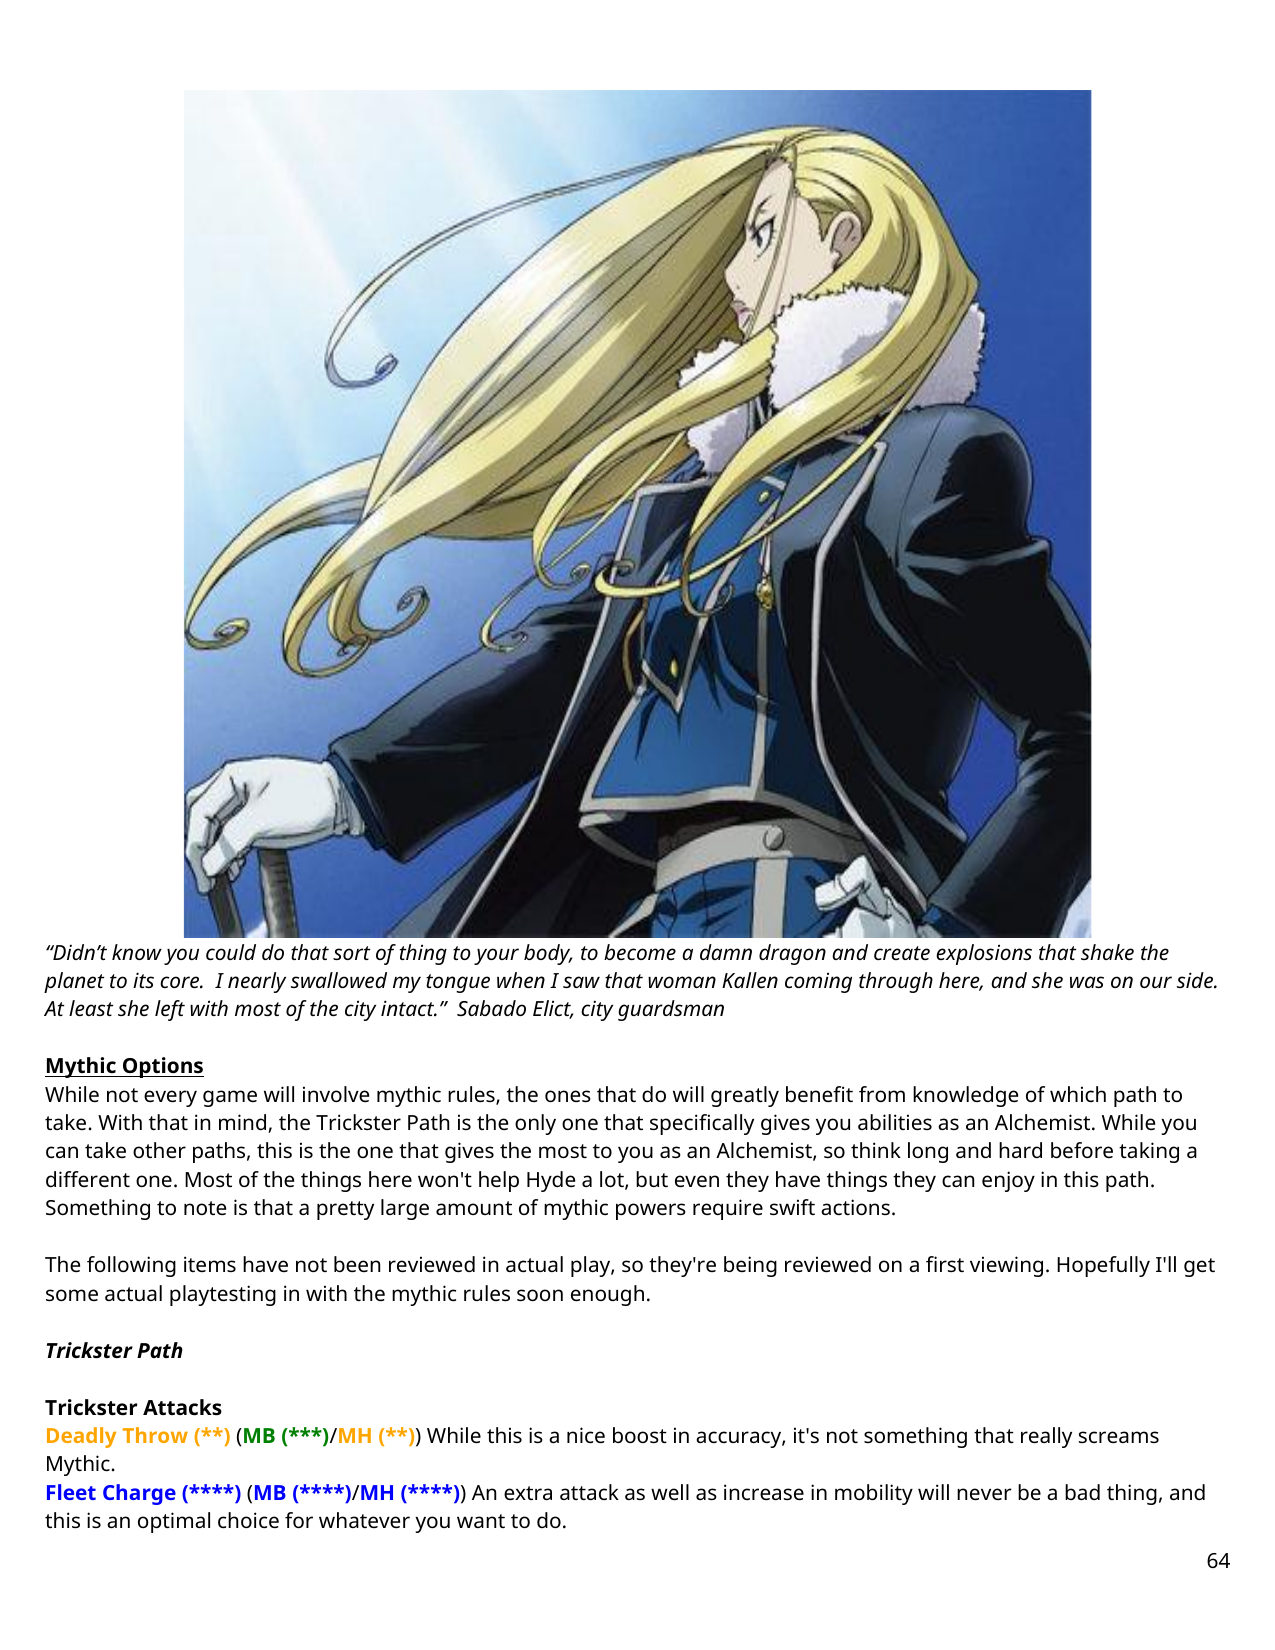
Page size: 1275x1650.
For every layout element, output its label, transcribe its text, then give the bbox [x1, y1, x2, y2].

picture [183, 90, 1092, 938]
text While not every game will involve mythic rules, the ones that do will greatly benefit from knowledge of which path to take. With that in mind, the Trickster Path is the only one that specifically gives you abilities as an Alchemist. While you can take other paths, this is the one that gives the most to you as an Alchemist, so think long and hard before taking a different one. Most of the things here won't help Hyde a lot, but even they have things they can enjoy in this path. Something to note is that a pretty large amount of mythic powers require swift actions. [45, 1080, 1230, 1222]
text Trickster Attacks [45, 1393, 1230, 1421]
text “Didn’t know you could do that sort of thing to your body, to become a damn dragon and create explosions that shake the planet to its core. I nearly swallowed my tongue when I saw that woman Kallen coming through here, and she was on our side. At least she left with most of the city intact.” Sabado Elict, city guardsman [45, 938, 1230, 1023]
text Mythic Options [45, 1051, 1230, 1080]
text Trickster Path [45, 1336, 1230, 1364]
text The following items have not been reviewed in actual play, so they're being reviewed on a first viewing. Hopefully I'll get some actual playtesting in with the mythic rules soon enough. [45, 1250, 1230, 1307]
text Deadly Throw (**) (MB (***)/MH (**)) While this is a nice boost in accuracy, it's not something that really screams Mythic. [45, 1421, 1230, 1478]
text Fleet Charge (****) (MB (****)/MH (****)) An extra attack as well as increase in mobility will never be a bad thing, and this is an optimal choice for whatever you want to do. [45, 1478, 1230, 1535]
